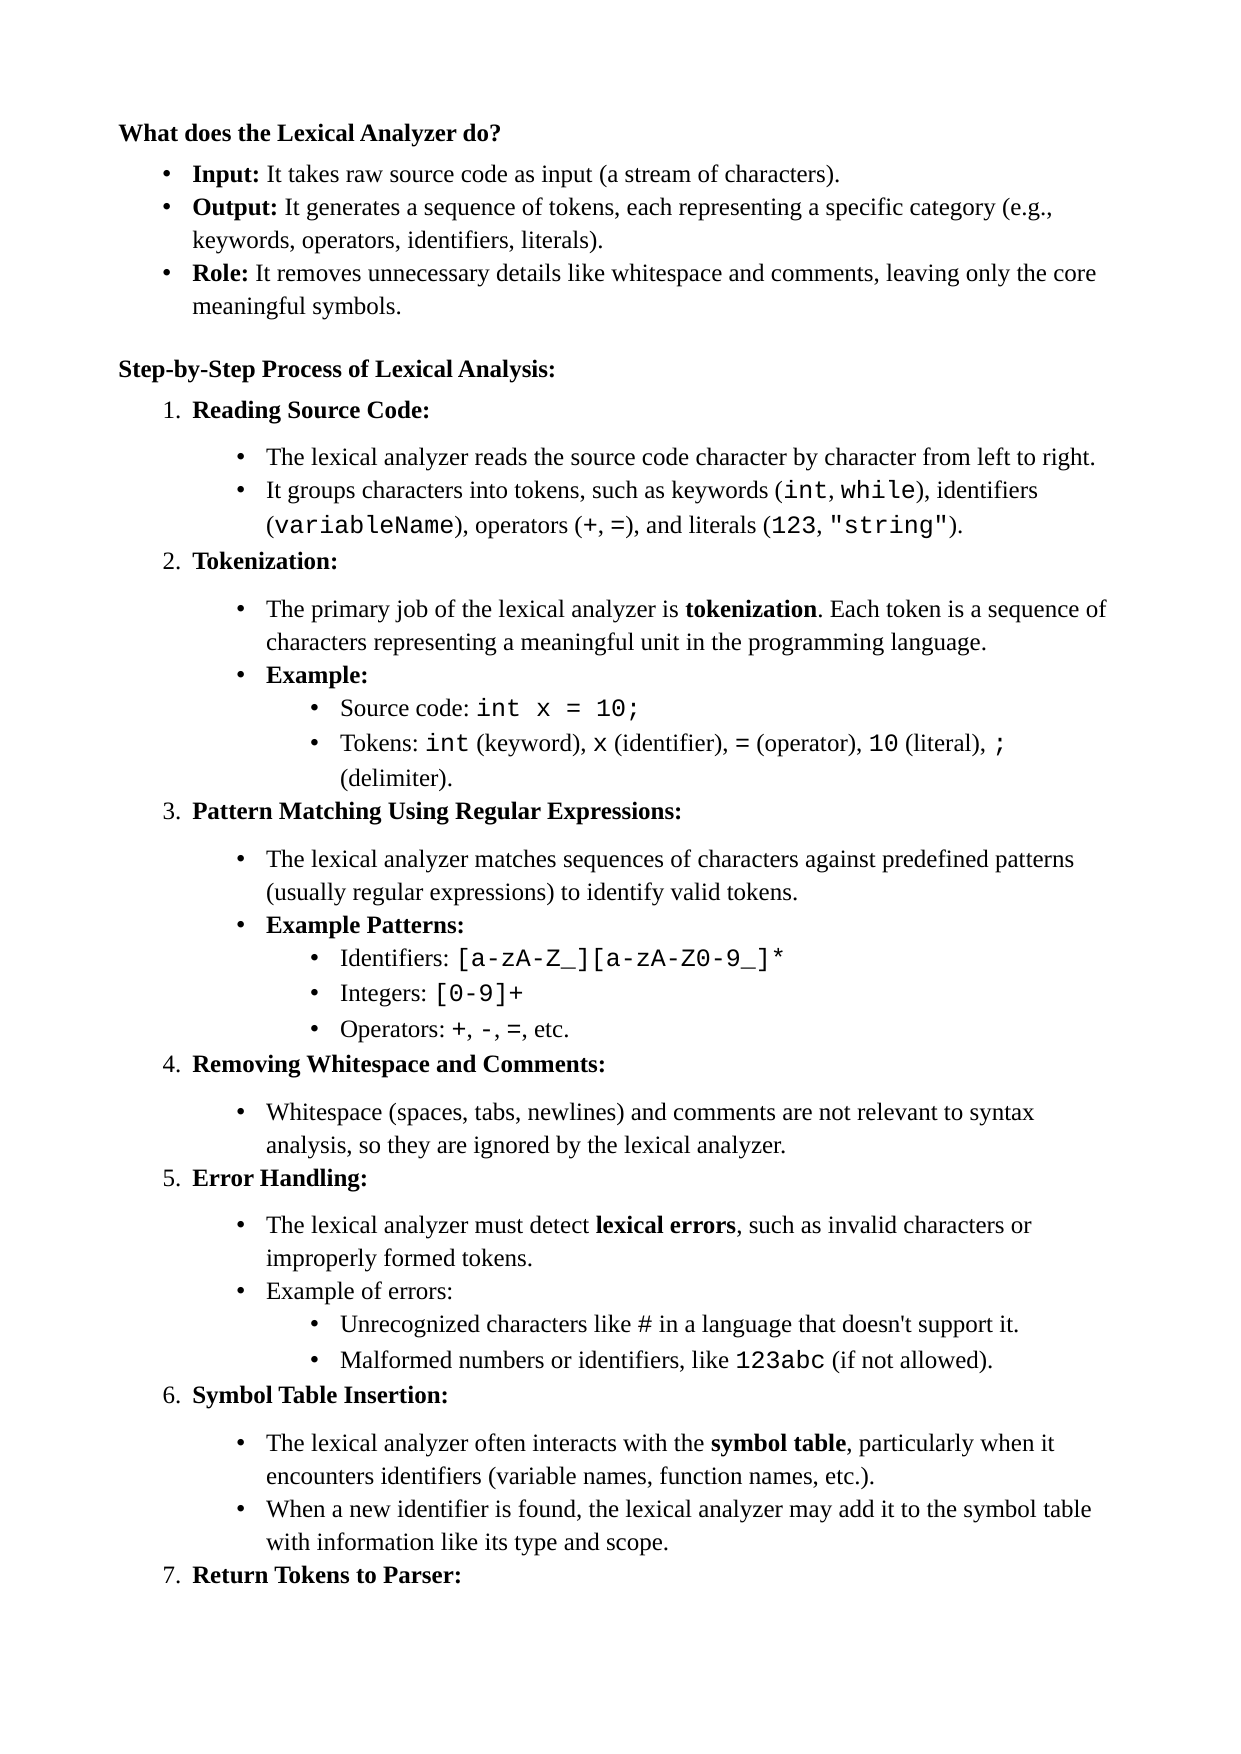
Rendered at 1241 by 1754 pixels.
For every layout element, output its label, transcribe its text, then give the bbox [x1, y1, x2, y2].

list Example Patterns: [236, 910, 1122, 939]
list The primary job of the lexical analyzer is tokenization. Each token is a sequence of characters representing a meaningful unit in the programming language. [236, 594, 1122, 655]
list Operators: +, -, =, etc. [310, 1014, 1122, 1044]
list The lexical analyzer must detect lexical errors, such as invalid characters or improperly formed tokens. [236, 1210, 1122, 1272]
list Identifiers: [a-zA-Z_][a-zA-Z0-9_]* [310, 943, 1122, 974]
list Source code: int x = 10; [310, 693, 1122, 723]
list Tokens: int (keyword), x (identifier), = (operator), 10 (literal), ; (delimiter). [310, 728, 1122, 792]
list Error Handling: [162, 1163, 1122, 1192]
list The lexical analyzer often interacts with the symbol table, particularly when it encounters identifiers (variable names, function names, etc.). [236, 1428, 1122, 1490]
list Symbol Table Insertion: [162, 1380, 1122, 1409]
list Whitespace (spaces, tabs, newlines) and comments are not relevant to syntax analysis, so they are ignored by the lexical analyzer. [236, 1097, 1122, 1158]
list Role: It removes unnecessary details like whitespace and comments, leaving only the core meaningful symbols. [162, 258, 1122, 320]
subtitle Step-by-Step Process of Lexical Analysis: [118, 354, 1122, 382]
list It groups characters into tokens, such as keywords (int, while), identifiers (variableName), operators (+, =), and literals (123, "string"). [236, 476, 1122, 541]
list Tokenization: [162, 546, 1122, 575]
list Integers: [0-9]+ [310, 978, 1122, 1009]
list Reading Source Code: [162, 395, 1122, 424]
list Output: It generates a sequence of tokens, each representing a specific category (e.g., keywords, operators, identifiers, literals). [162, 192, 1122, 254]
list Pattern Matching Using Regular Expressions: [162, 796, 1122, 825]
subtitle What does the Lexical Analyzer do? [118, 118, 1122, 147]
list Unrecognized characters like # in a language that doesn't support it. [310, 1309, 1122, 1340]
list Malformed numbers or identifiers, like 123abc (if not allowed). [310, 1345, 1122, 1376]
list The lexical analyzer matches sequences of characters against predefined patterns (usually regular expressions) to identify valid tokens. [236, 844, 1122, 906]
list Input: It takes raw source code as input (a stream of characters). [162, 159, 1122, 188]
list Removing Whitespace and Comments: [162, 1049, 1122, 1078]
list Return Tokens to Parser: [162, 1560, 1122, 1589]
list The lexical analyzer reads the source code character by character from left to right. [236, 442, 1122, 471]
list When a new identifier is found, the lexical analyzer may add it to the symbol table with information like its type and scope. [236, 1494, 1122, 1556]
list Example: [236, 660, 1122, 688]
list Example of errors: [236, 1276, 1122, 1305]
